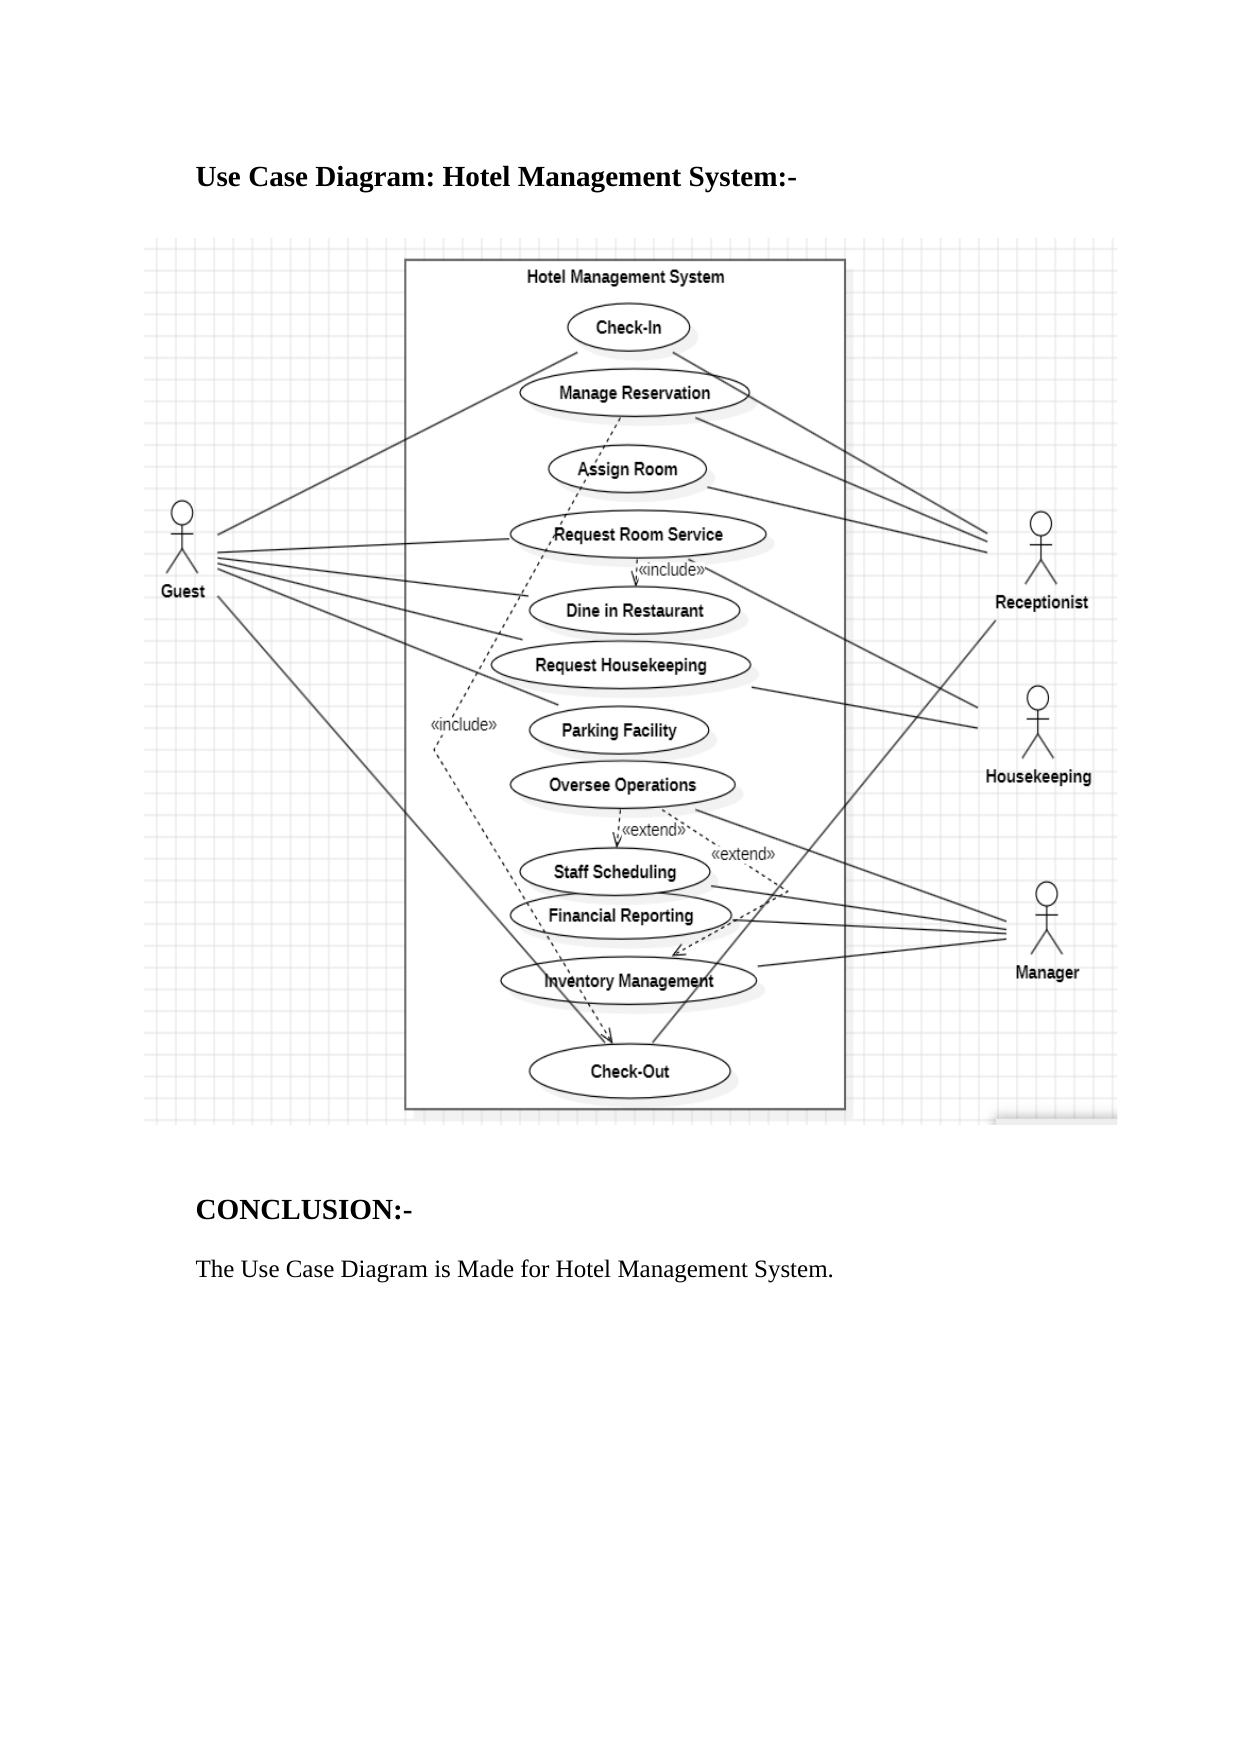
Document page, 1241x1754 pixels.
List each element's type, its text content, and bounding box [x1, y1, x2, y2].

picture [143, 238, 1118, 1125]
text The Use Case Diagram is Made for Hotel Management System. [195, 1254, 1123, 1283]
text Use Case Diagram: Hotel Management System:- [195, 159, 1123, 193]
text CONCLUSION:- [195, 1192, 1123, 1226]
